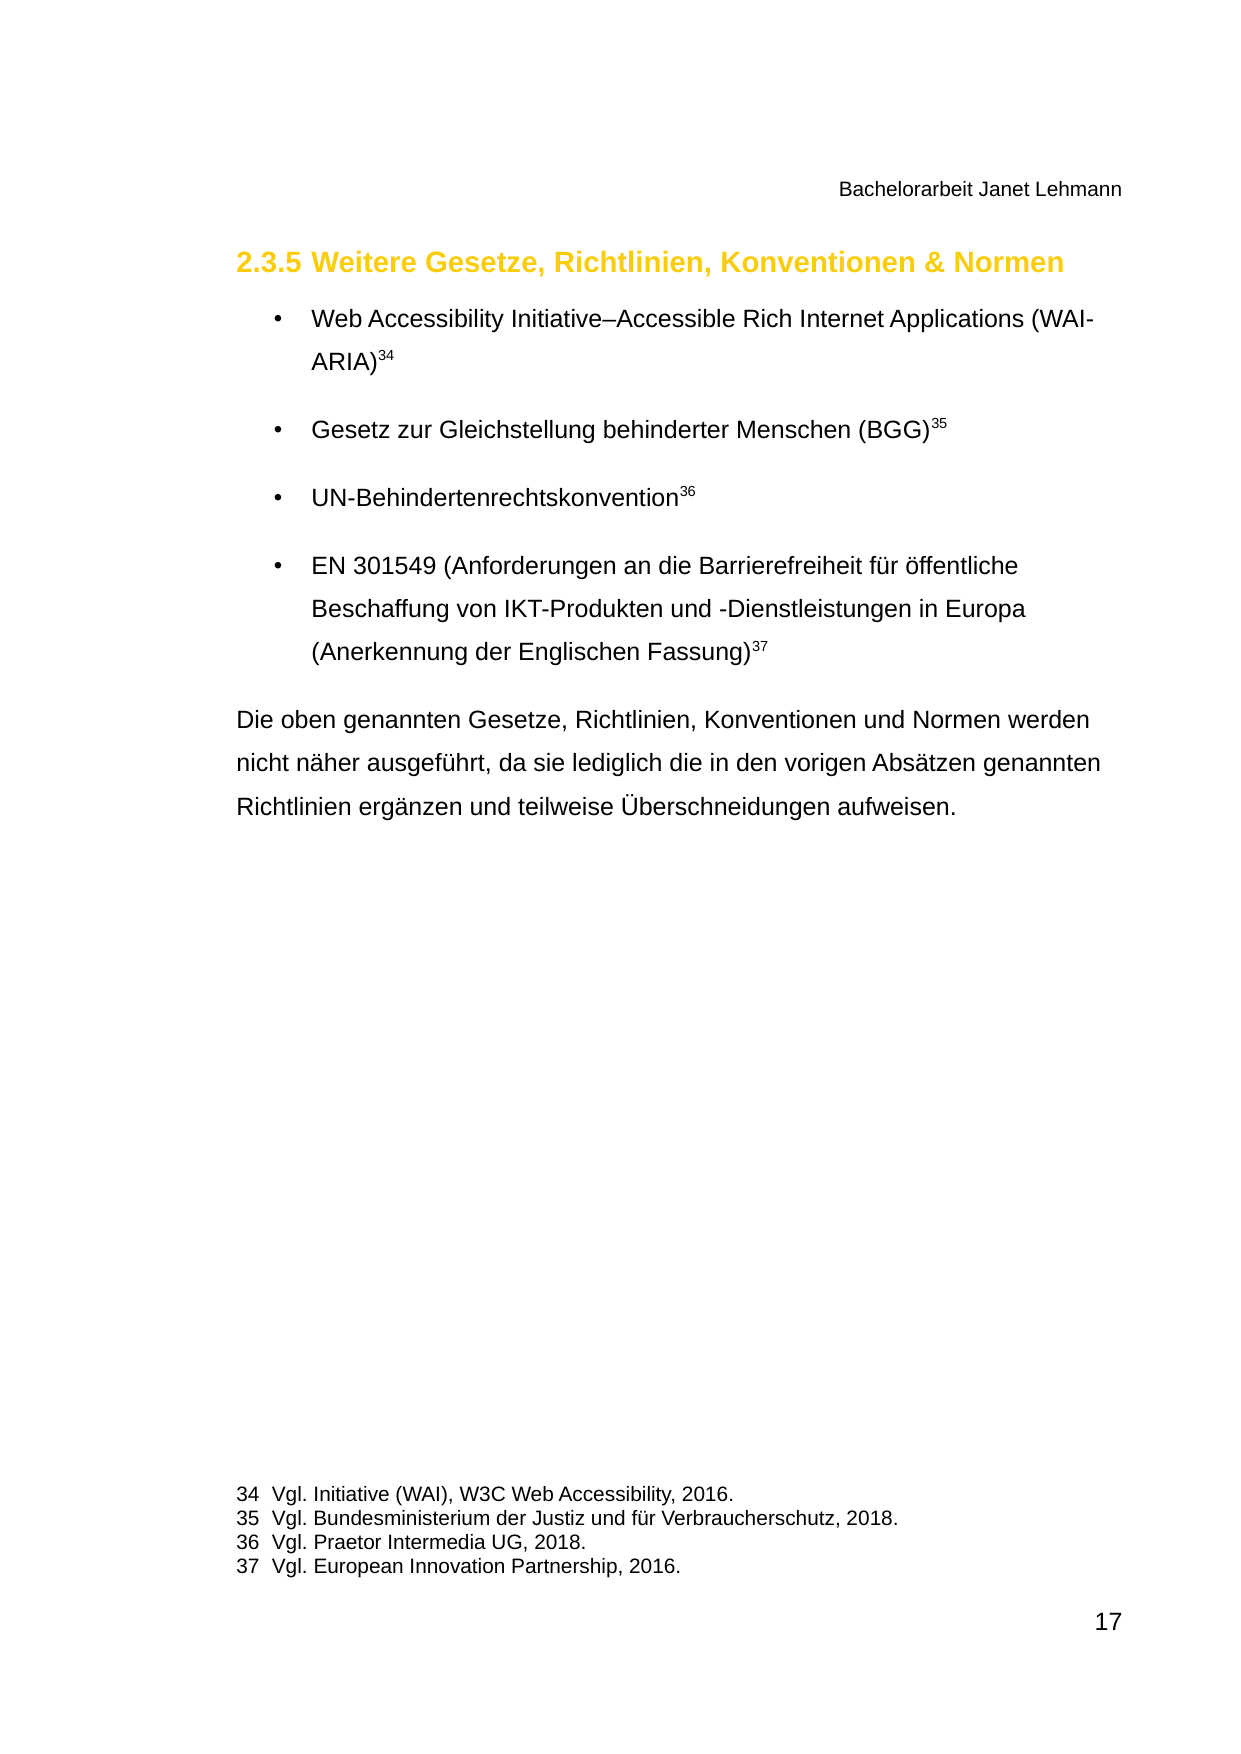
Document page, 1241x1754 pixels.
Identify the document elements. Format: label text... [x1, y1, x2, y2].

list Vgl. European Innovation Partnership, 2016. [236, 1554, 1122, 1578]
subtitle Weitere Gesetze, Richtlinien, Konventionen & Normen [236, 245, 1122, 279]
list UN-Behindertenrechtskonvention [274, 483, 1122, 512]
list Vgl. Initiative (WAI), W3C Web Accessibility, 2016. [236, 1482, 1122, 1506]
list Vgl. Bundesministerium der Justiz und für Verbraucherschutz, 2018. [236, 1506, 1122, 1530]
list Web Accessibility Initiative–Accessible Rich Internet Applications (WAI-ARIA) [274, 304, 1122, 376]
text Die oben genannten Gesetze, Richtlinien, Konventionen und Normen werden nicht näher ausgeführt, da sie lediglich die in den vorigen Absätzen genannten Richtlinien ergänzen und teilweise Überschneidungen aufweisen. [236, 705, 1122, 820]
list Vgl. Praetor Intermedia UG, 2018. [236, 1530, 1122, 1554]
list Gesetz zur Gleichstellung behinderter Menschen (BGG) [274, 415, 1122, 444]
list EN 301549 (Anforderungen an die Barrierefreiheit für öffentliche Beschaffung von IKT-Produkten und -Dienstleistungen in Europa (Anerkennung der Englischen Fassung) [274, 551, 1122, 666]
